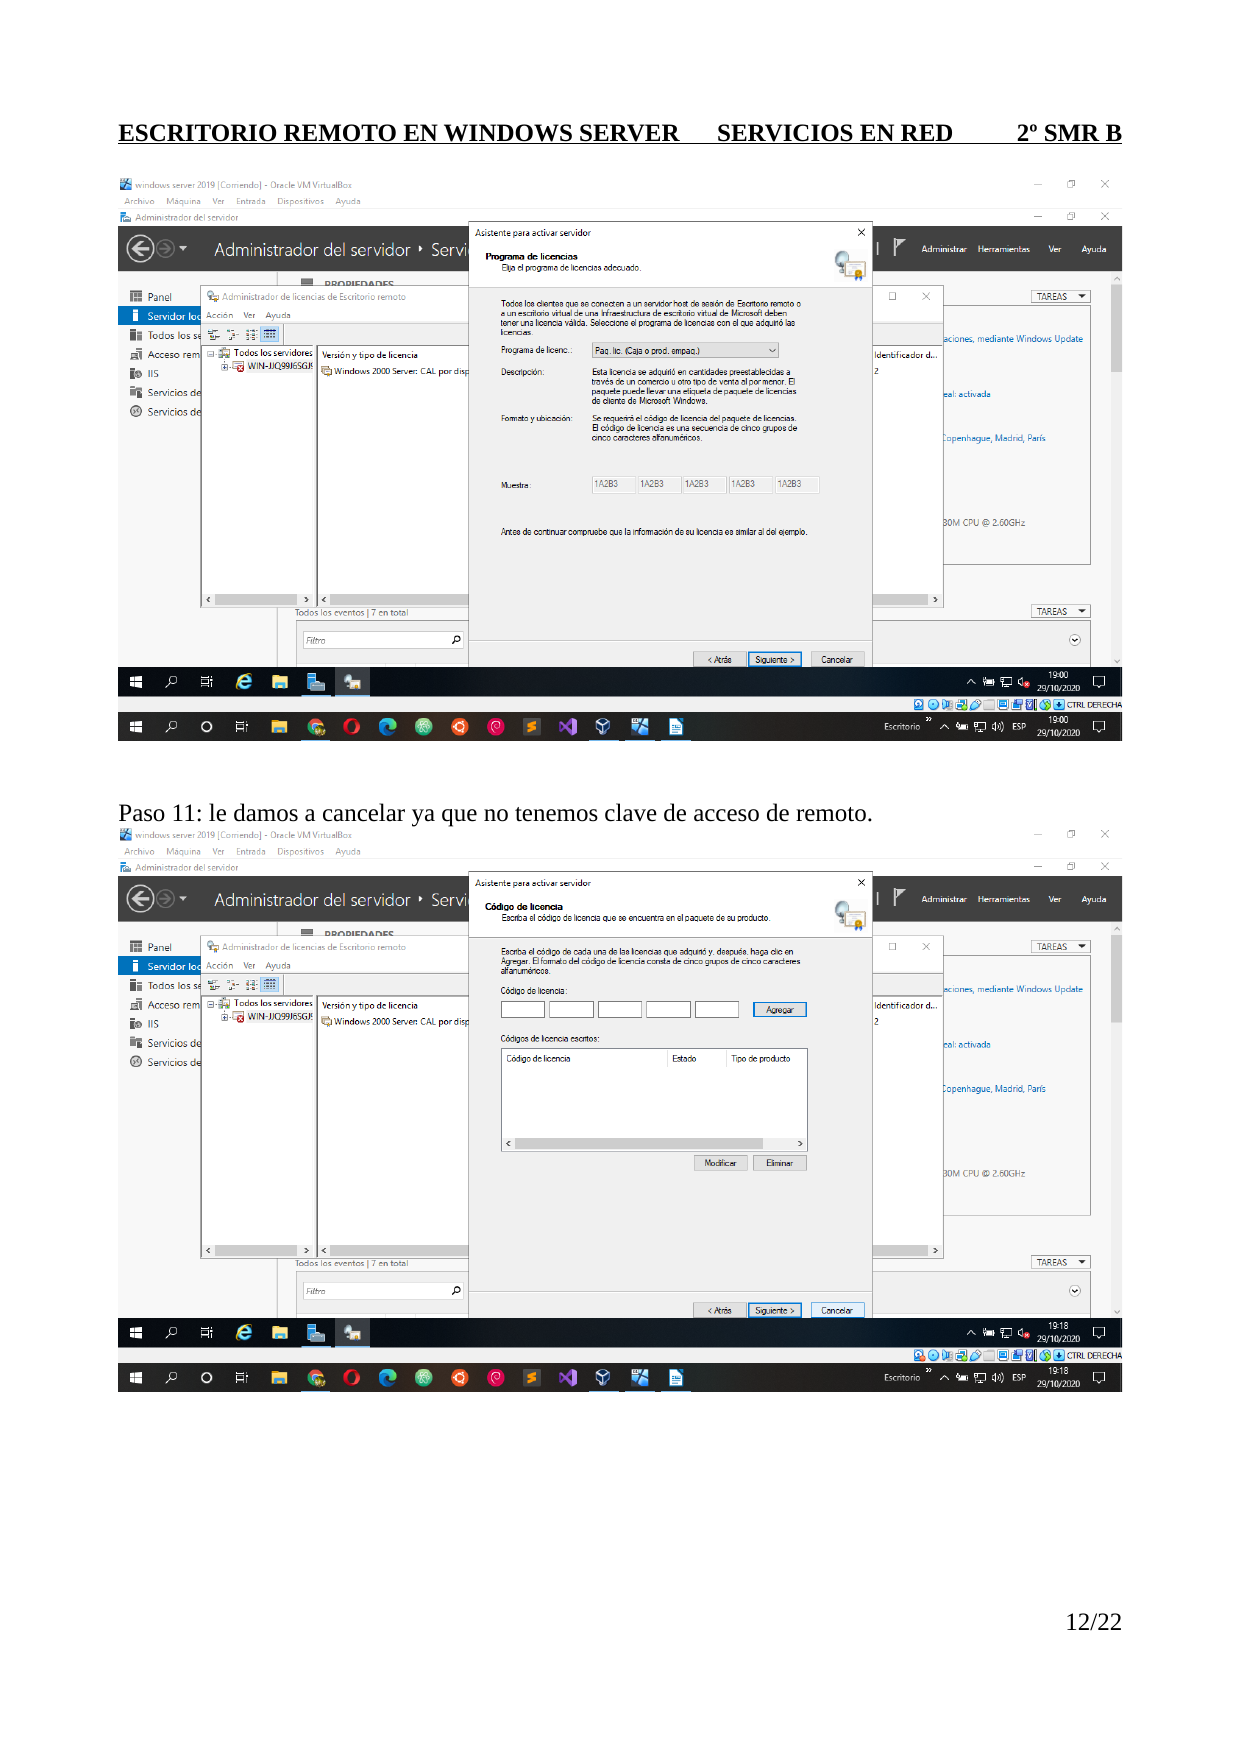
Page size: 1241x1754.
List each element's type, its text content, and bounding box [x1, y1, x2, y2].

picture [118, 827, 1123, 1392]
text Paso 11: le damos a cancelar ya que no tenemos clave de acceso de remoto. [118, 798, 1122, 827]
picture [118, 176, 1123, 741]
